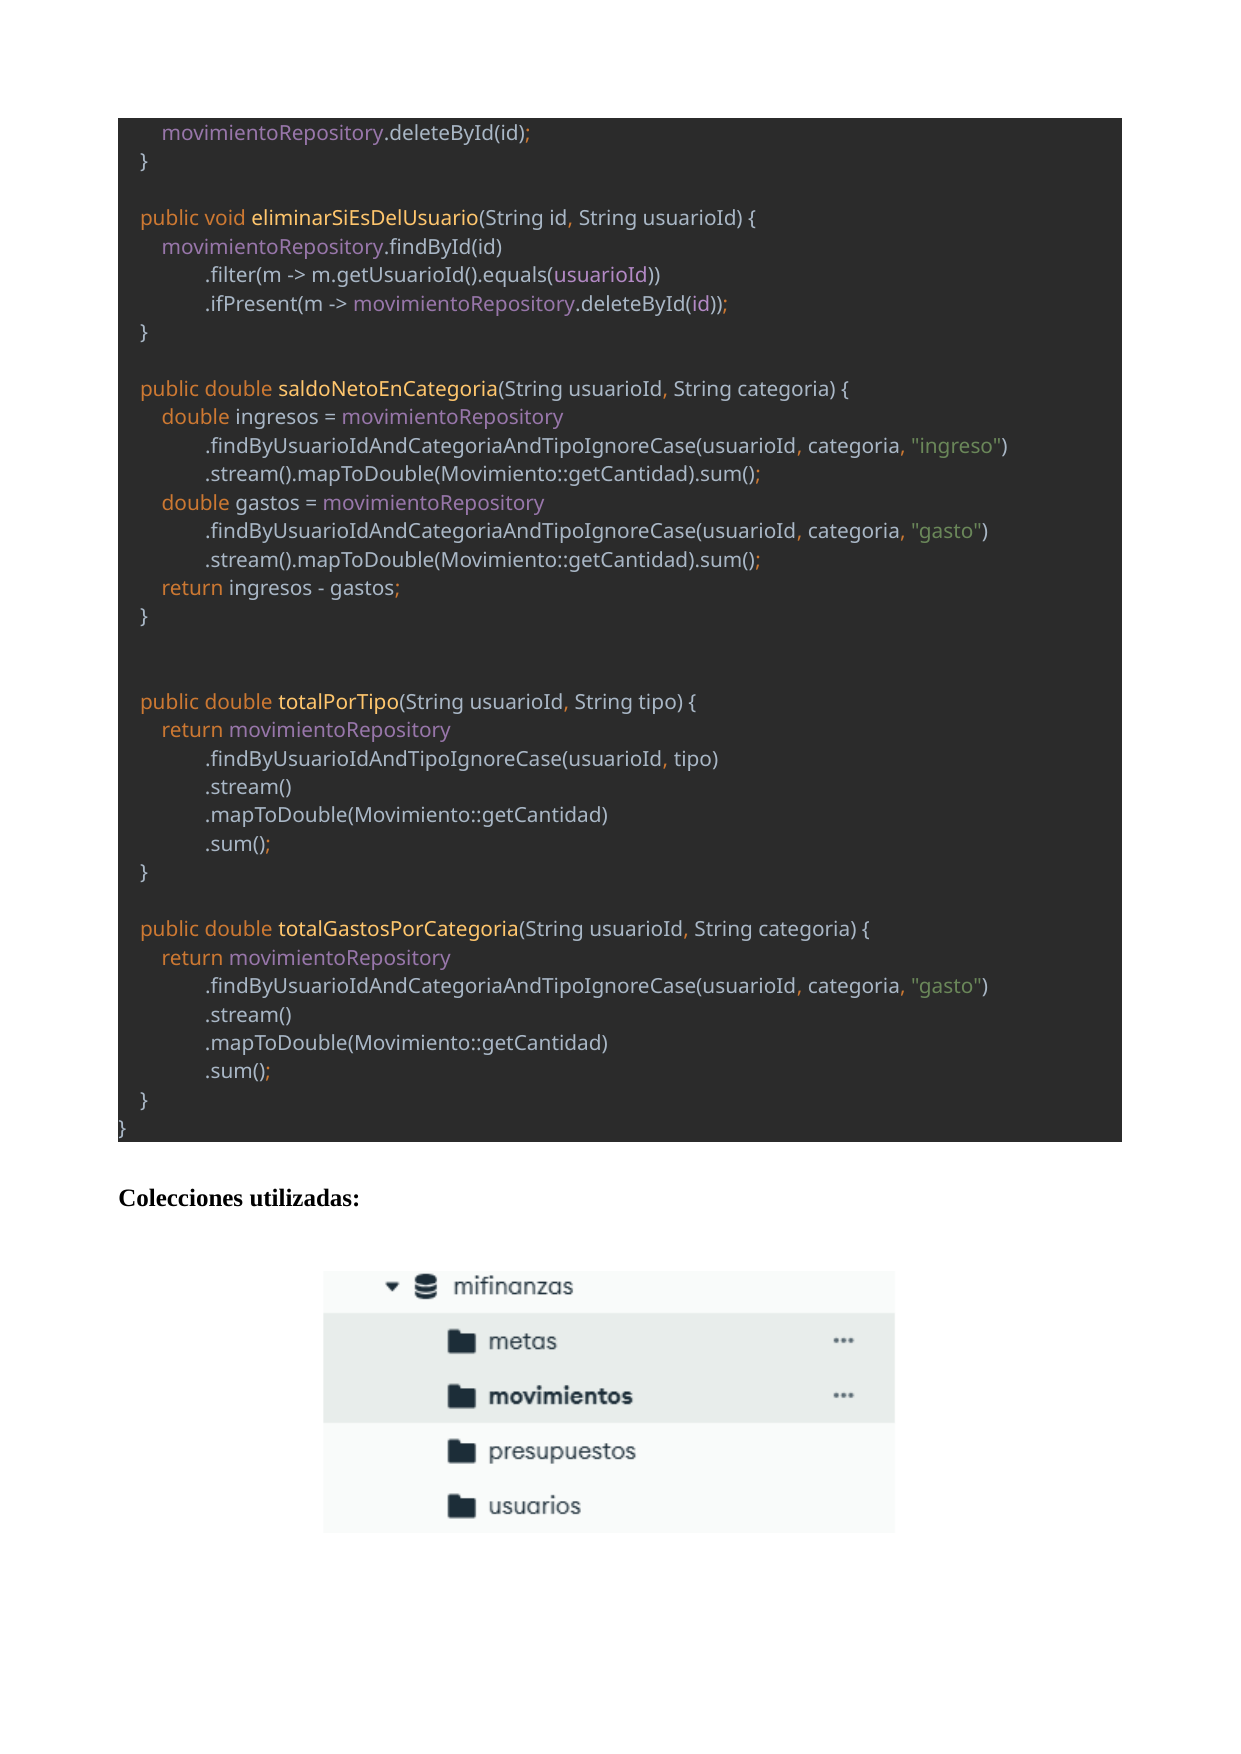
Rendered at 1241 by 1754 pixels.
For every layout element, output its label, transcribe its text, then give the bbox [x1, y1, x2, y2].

subtitle Colecciones utilizadas: [118, 1183, 1122, 1212]
text movimientoRepository.deleteById(id); } public void eliminarSiEsDelUsuario(String id, String usuarioId) { movimientoRepository.findById(id) .filter(m -> m.getUsuarioId().equals(usuarioId)) .ifPresent(m -> movimientoRepository.deleteById(id)); } public double saldoNetoEnCategoria(String usuarioId, String categoria) { double ingresos = movimientoRepository .findByUsuarioIdAndCategoriaAndTipoIgnoreCase(usuarioId, categoria, "ingreso") .stream().mapToDouble(Movimiento::getCantidad).sum(); double gastos = movimientoRepository .findByUsuarioIdAndCategoriaAndTipoIgnoreCase(usuarioId, categoria, "gasto") .stream().mapToDouble(Movimiento::getCantidad).sum(); return ingresos - gastos; } public double totalPorTipo(String usuarioId, String tipo) { return movimientoRepository .findByUsuarioIdAndTipoIgnoreCase(usuarioId, tipo) .stream() .mapToDouble(Movimiento::getCantidad) .sum(); } public double totalGastosPorCategoria(String usuarioId, String categoria) { return movimientoRepository .findByUsuarioIdAndCategoriaAndTipoIgnoreCase(usuarioId, categoria, "gasto") .stream() .mapToDouble(Movimiento::getCantidad) .sum(); } } [118, 118, 1122, 1142]
picture [323, 1271, 917, 1533]
